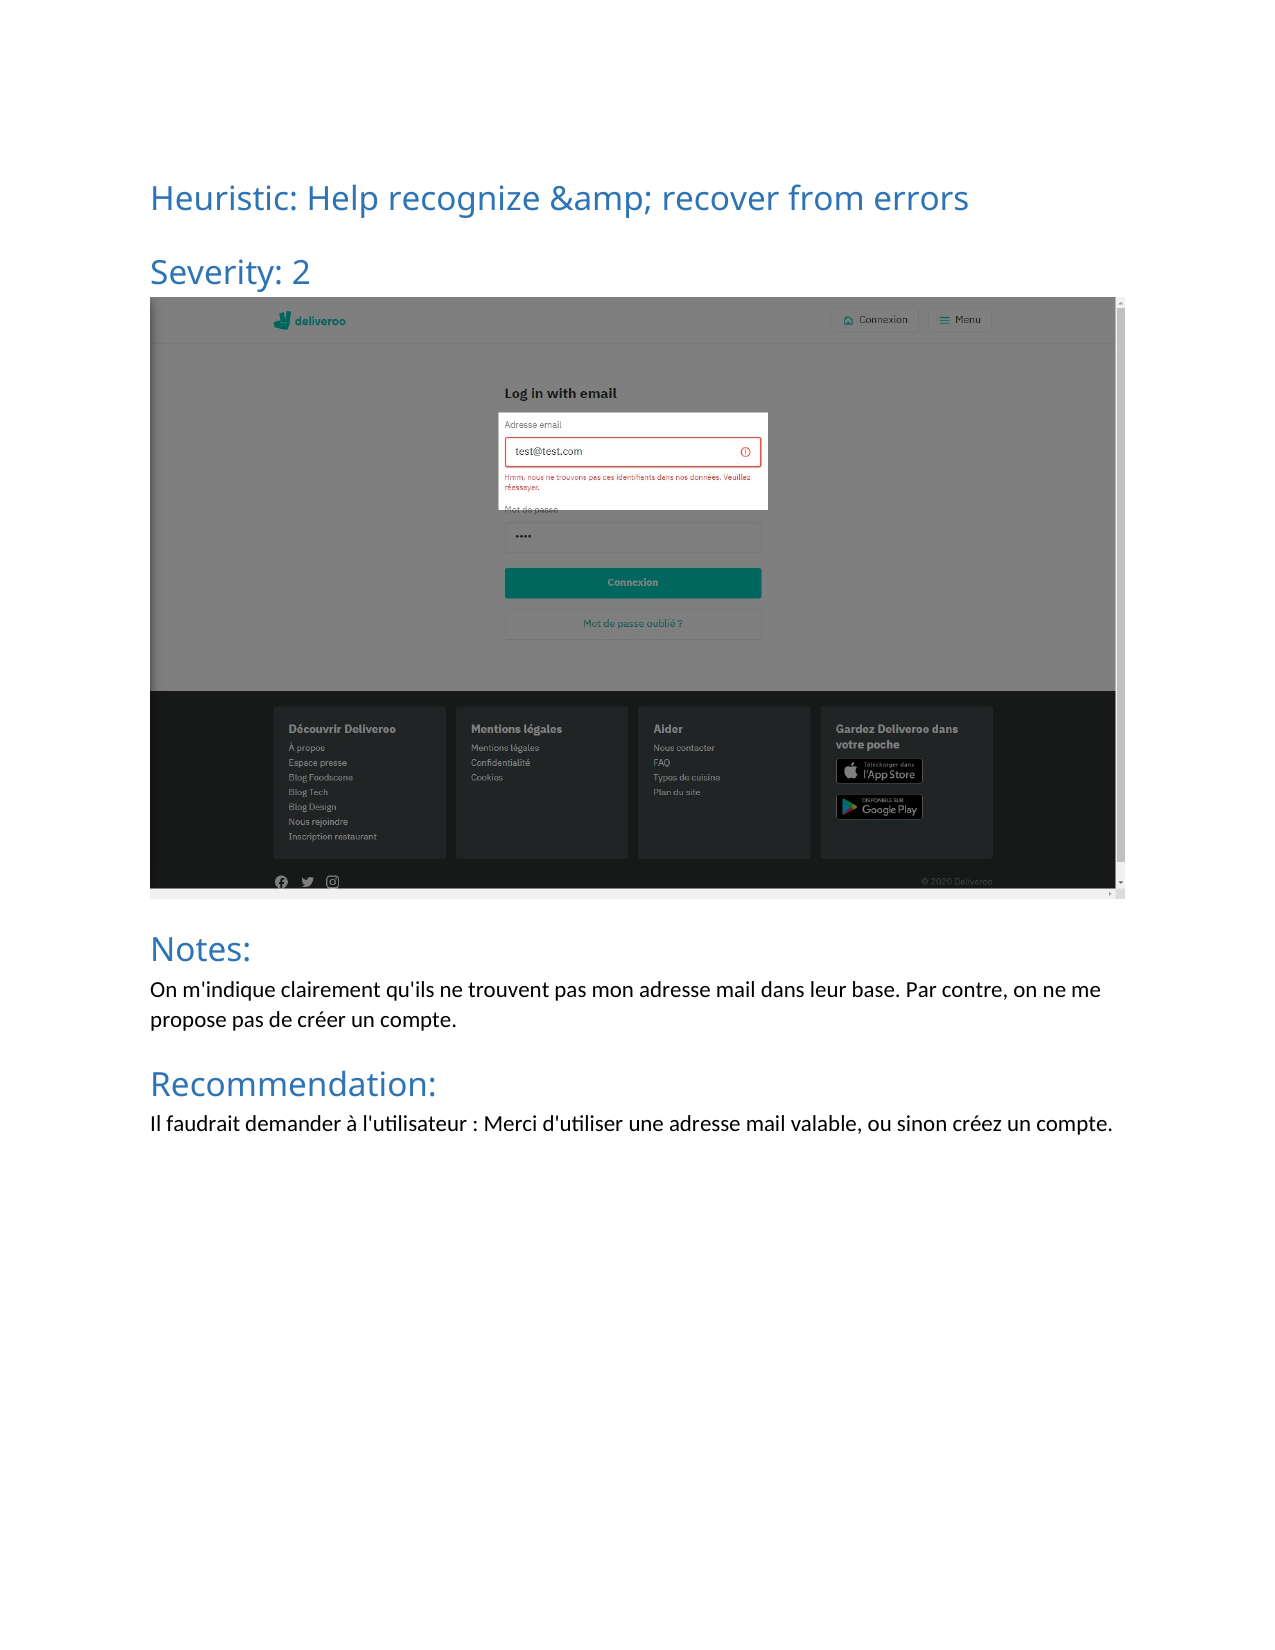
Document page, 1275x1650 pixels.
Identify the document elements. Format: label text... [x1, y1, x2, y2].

subtitle Heuristic: Help recognize &amp; recover from errors [150, 175, 1125, 220]
picture [150, 297, 1125, 899]
subtitle Severity: 2 [150, 249, 1125, 294]
text On m'indique clairement qu'ils ne trouvent pas mon adresse mail dans leur base. Par contre, on ne me propose pas de créer un compte. [150, 975, 1125, 1033]
subtitle Recommendation: [150, 1060, 1125, 1106]
text Il faudrait demander à l'utilisateur : Merci d'utiliser une adresse mail valable, ou sinon créez un compte. [150, 1109, 1125, 1137]
subtitle Notes: [150, 926, 1125, 971]
